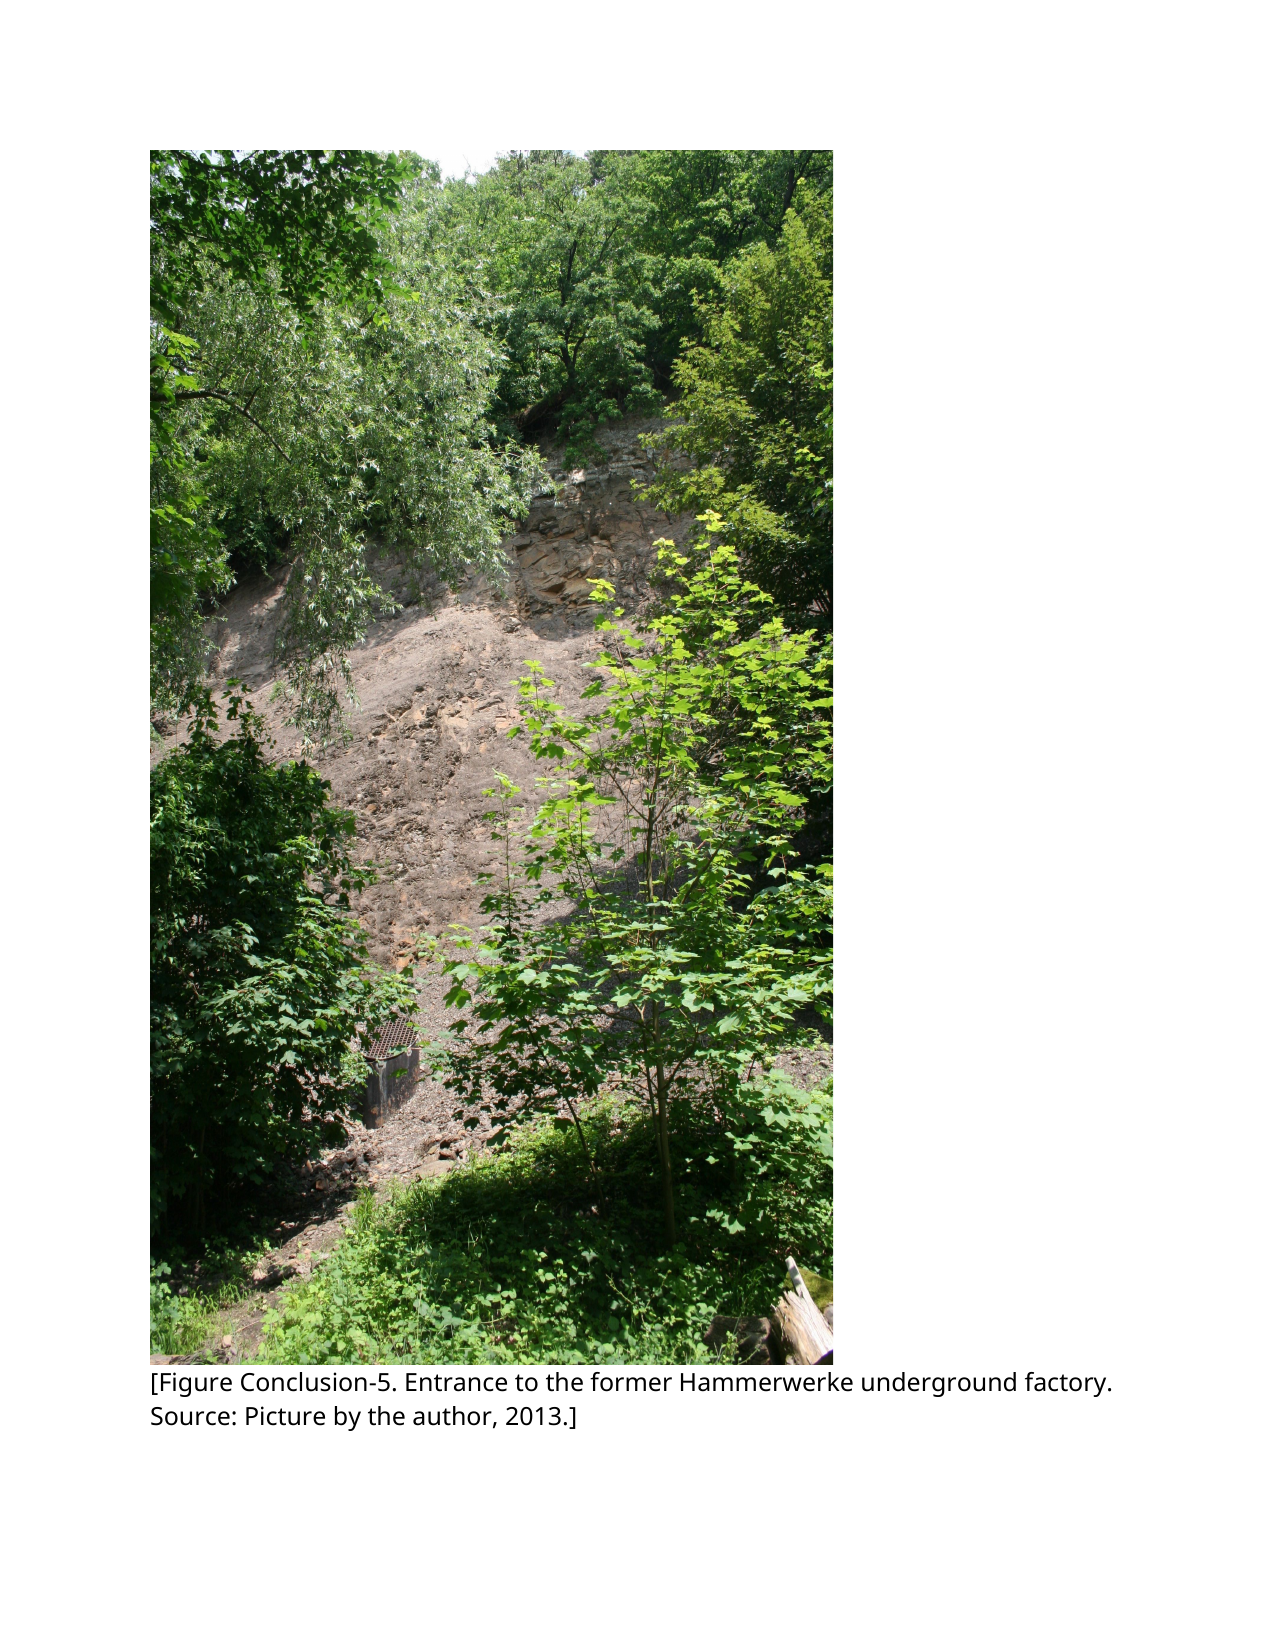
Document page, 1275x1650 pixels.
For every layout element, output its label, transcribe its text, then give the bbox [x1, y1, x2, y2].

picture [150, 150, 834, 1365]
text [Figure Conclusion-5. Entrance to the former Hammerwerke underground factory. Source: Picture by the author, 2013.] [150, 1365, 1125, 1433]
